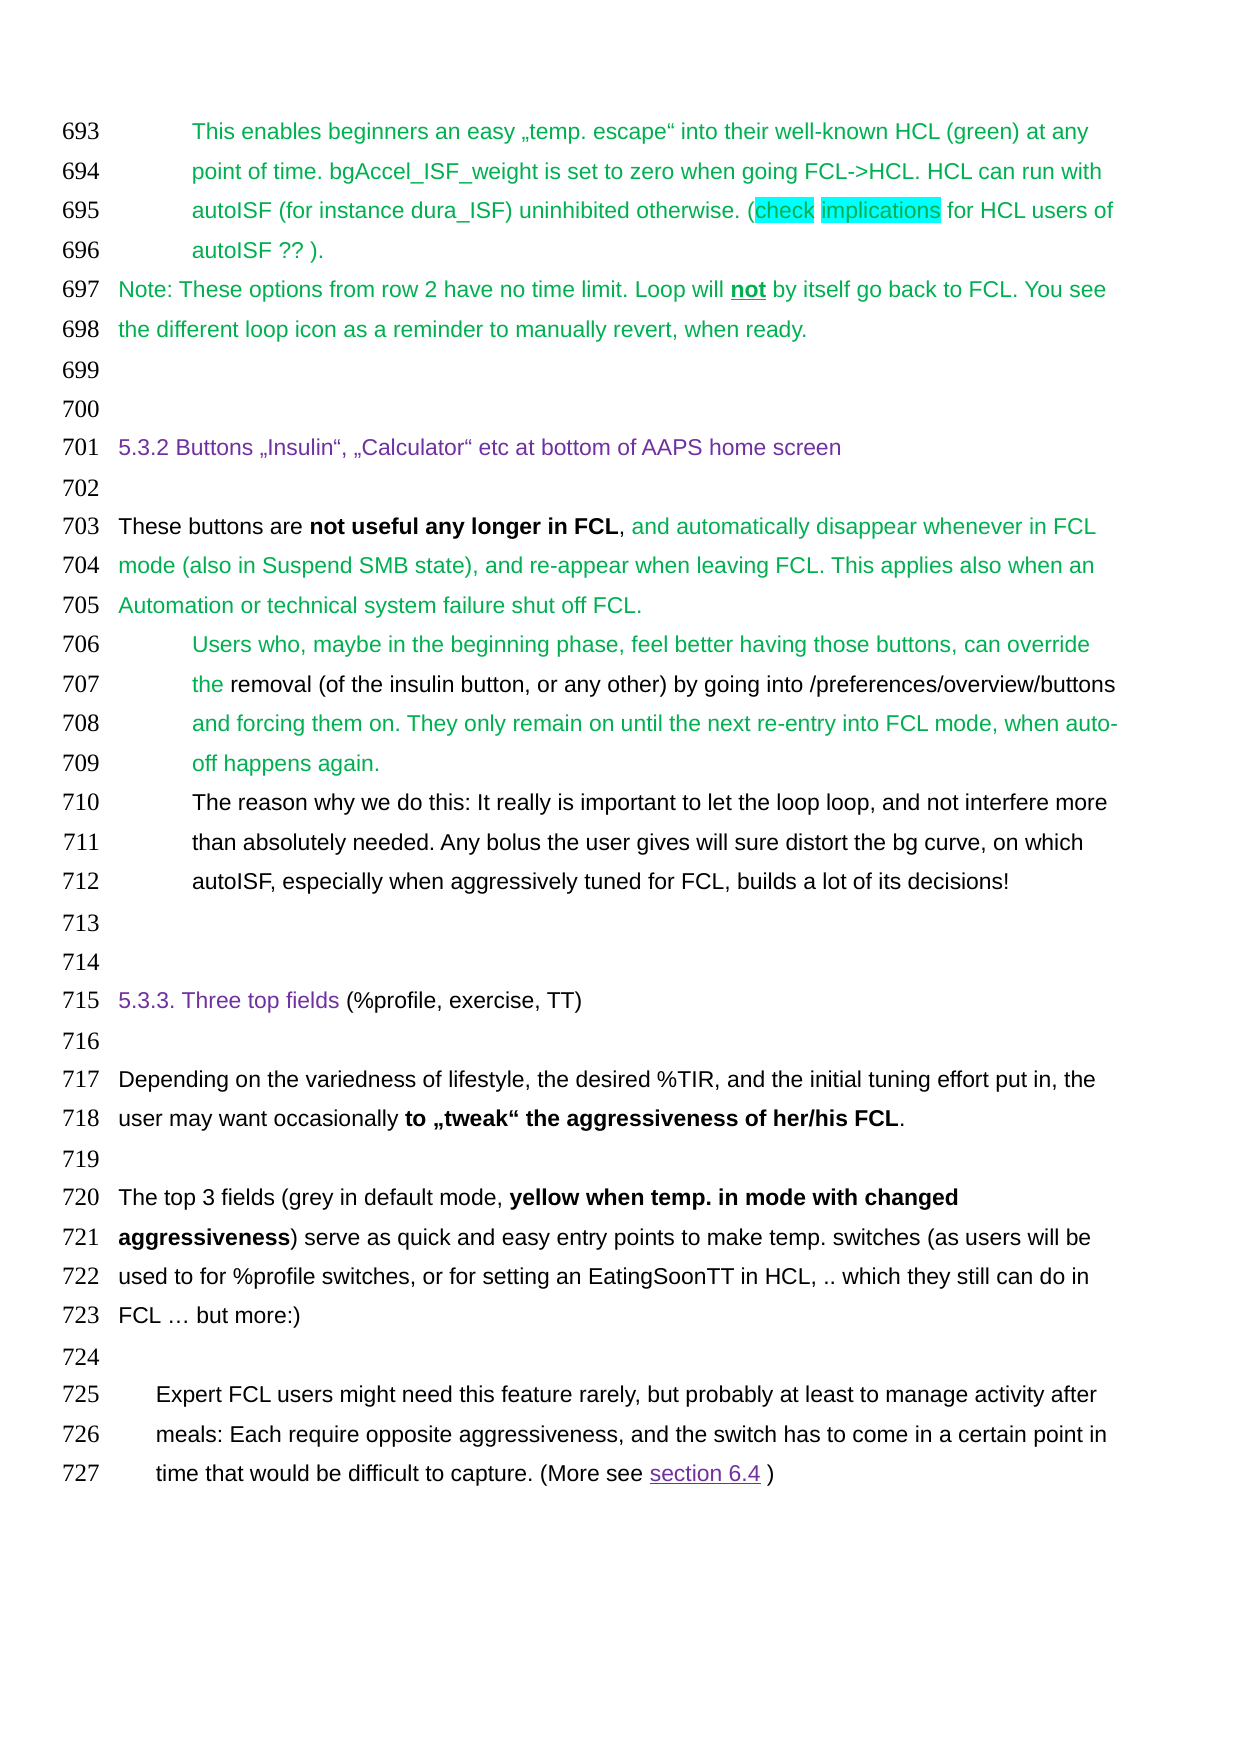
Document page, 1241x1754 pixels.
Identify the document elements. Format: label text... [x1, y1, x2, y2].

text Note: These options from row 2 have no time limit. Loop will not by itself go back to FCL. You see the different loop icon as a reminder to manually revert, when ready. [118, 276, 1122, 342]
text Expert FCL users might need this feature rarely, but probably at least to manage activity after meals: Each require opposite aggressiveness, and the switch has to come in a certain point in time that would be difficult to capture. (More see section 6.4 ) [156, 1381, 1122, 1487]
text 5.3.2 Buttons „Insulin“, „Calculator“ etc at bottom of AAPS home screen [118, 434, 1122, 460]
text The reason why we do this: It really is important to let the loop loop, and not interfere more than absolutely needed. Any bolus the user gives will sure distort the bg curve, on which autoISF, especially when aggressively tuned for FCL, builds a lot of its decisions! [192, 789, 1122, 894]
text Depending on the variedness of lifestyle, the desired %TIR, and the initial tuning effort put in, the user may want occasionally to „tweak“ the aggressiveness of her/his FCL. [118, 1066, 1122, 1131]
text These buttons are not useful any longer in FCL, and automatically disappear whenever in FCL mode (also in Suspend SMB state), and re-appear when leaving FCL. This applies also when an Automation or technical system failure shut off FCL. [118, 513, 1122, 618]
text Users who, maybe in the beginning phase, feel better having those buttons, can override the removal (of the insulin button, or any other) by going into /preferences/overview/buttons and forcing them on. They only remain on until the next re-entry into FCL mode, when auto-off happens again. [192, 631, 1122, 776]
text The top 3 fields (grey in default mode, yellow when temp. in mode with changed aggressiveness) serve as quick and easy entry points to make temp. switches (as users will be used to for %profile switches, or for setting an EatingSoonTT in HCL, .. which they still can do in FCL … but more:) [118, 1184, 1122, 1329]
text 5.3.3. Three top fields (%profile, exercise, TT) [118, 987, 1122, 1013]
text This enables beginners an easy „temp. escape“ into their well-known HCL (green) at any point of time. bgAccel_ISF_weight is set to zero when going FCL->HCL. HCL can run with autoISF (for instance dura_ISF) uninhibited otherwise. (check implications for HCL users of autoISF ?? ). [192, 118, 1122, 263]
